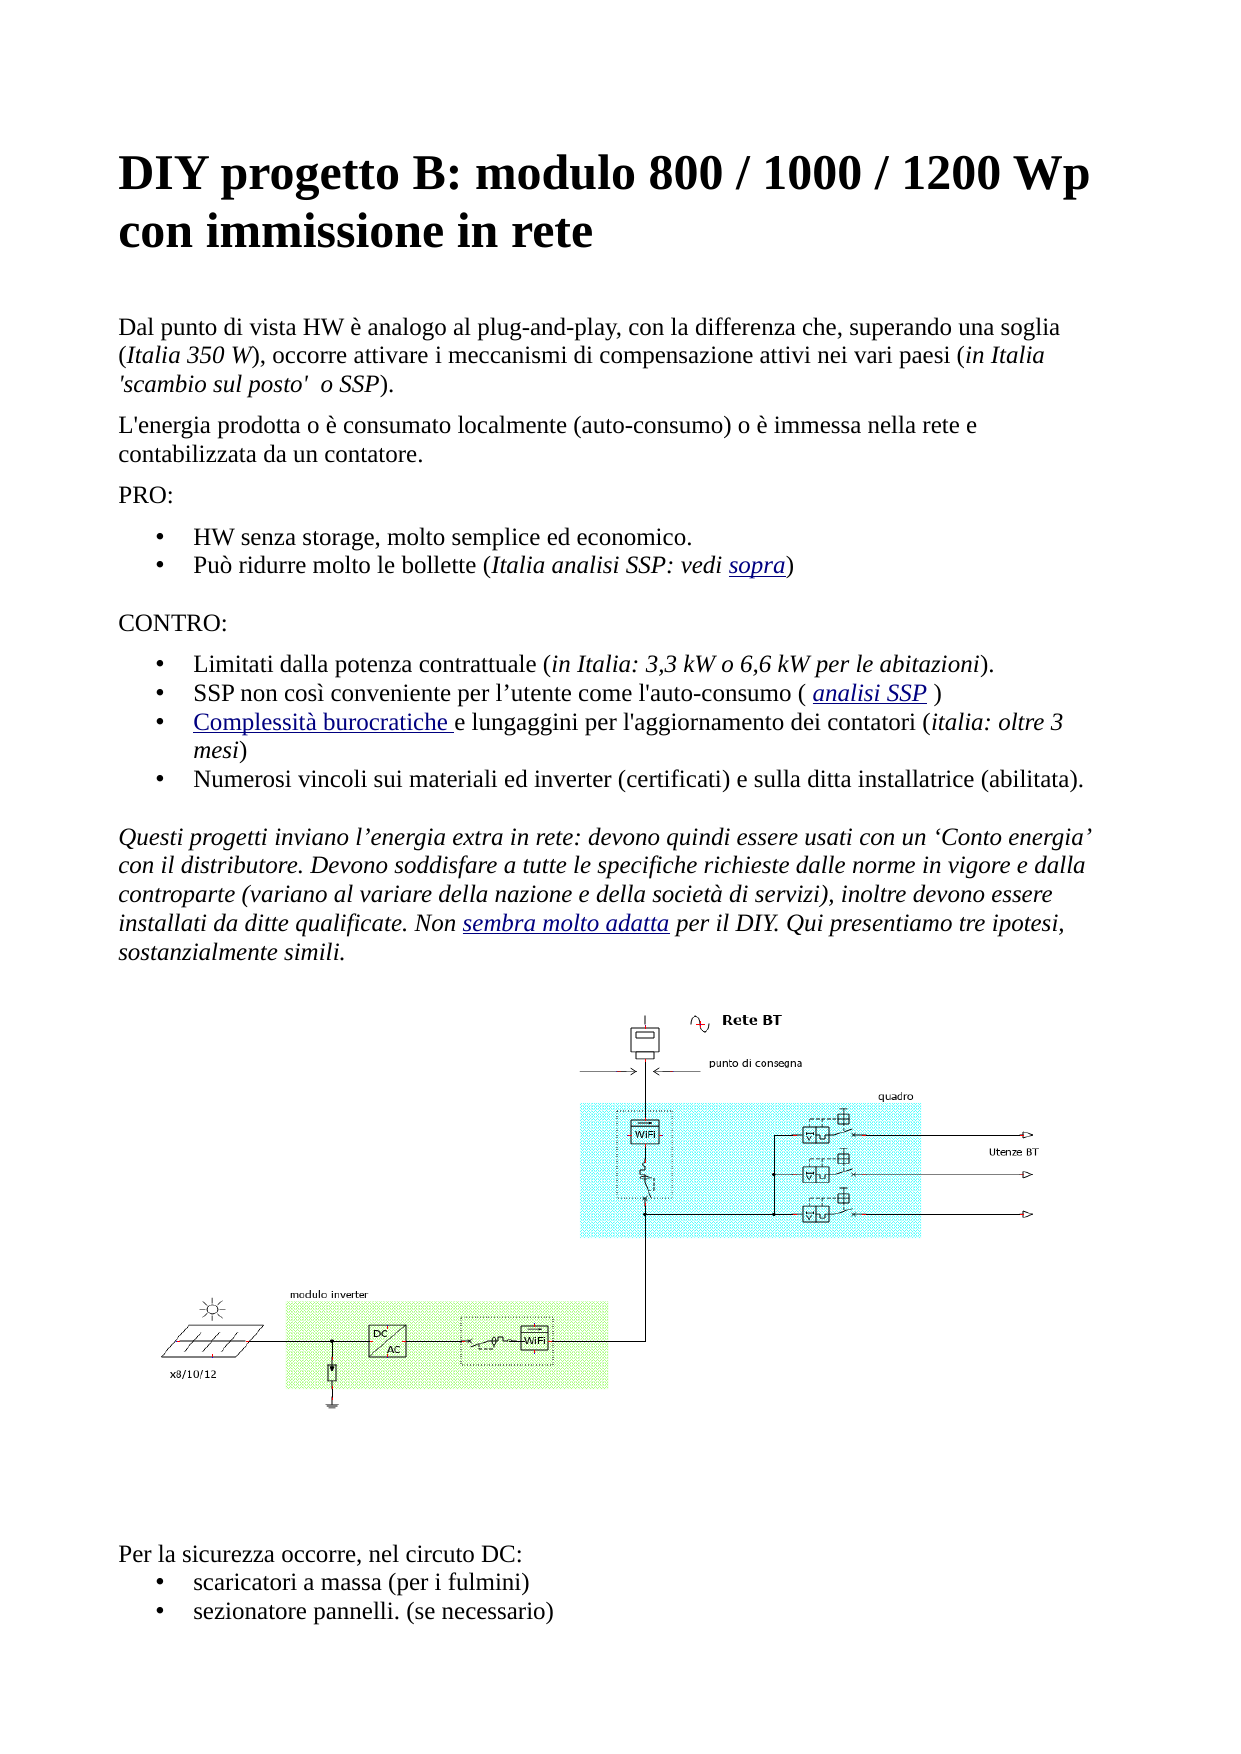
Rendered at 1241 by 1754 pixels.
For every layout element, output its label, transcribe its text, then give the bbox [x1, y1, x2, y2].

text Questi progetti inviano l’energia extra in rete: devono quindi essere usati con un ‘Conto energia’ con il distributore. Devono soddisfare a tutte le specifiche richieste dalle norme in vigore e dalla controparte (variano al variare della nazione e della società di servizi), inoltre devono essere installati da ditte qualificate. Non sembra molto adatta per il DIY. Qui presentiamo tre ipotesi, sostanzialmente simili. [118, 822, 1104, 966]
text CONTRO: [118, 608, 1122, 637]
picture [120, 968, 1085, 1539]
list Complessità burocratiche e lungaggini per l'aggiornamento dei contatori (italia: oltre 3 mesi) [156, 707, 1122, 764]
list HW senza storage, molto semplice ed economico. [156, 522, 1122, 551]
list Limitati dalla potenza contrattuale (in Italia: 3,3 kW o 6,6 kW per le abitazioni). [156, 649, 1122, 678]
text PRO: [118, 481, 1122, 509]
subtitle DIY progetto B: modulo 800 / 1000 / 1200 Wp con immissione in rete [118, 143, 1122, 258]
list SSP non così conveniente per l’utente come l'auto-consumo ( analisi SSP ) [156, 678, 1122, 707]
list scaricatori a massa (per i fulmini) [156, 1567, 1122, 1596]
list sezionatore pannelli. (se necessario) [156, 1596, 1122, 1625]
list Numerosi vincoli sui materiali ed inverter (certificati) e sulla ditta installatrice (abilitata). [156, 764, 1122, 793]
text L'energia prodotta o è consumato localmente (auto-consumo) o è immessa nella rete e contabilizzata da un contatore. [118, 411, 1122, 468]
text Dal punto di vista HW è analogo al plug-and-play, con la differenza che, superando una soglia (Italia 350 W), occorre attivare i meccanismi di compensazione attivi nei vari paesi (in Italia 'scambio sul posto' o SSP). [118, 312, 1122, 398]
text Per la sicurezza occorre, nel circuto DC: [118, 966, 1104, 1567]
list Può ridurre molto le bollette (Italia analisi SSP: vedi sopra) [156, 551, 1122, 579]
